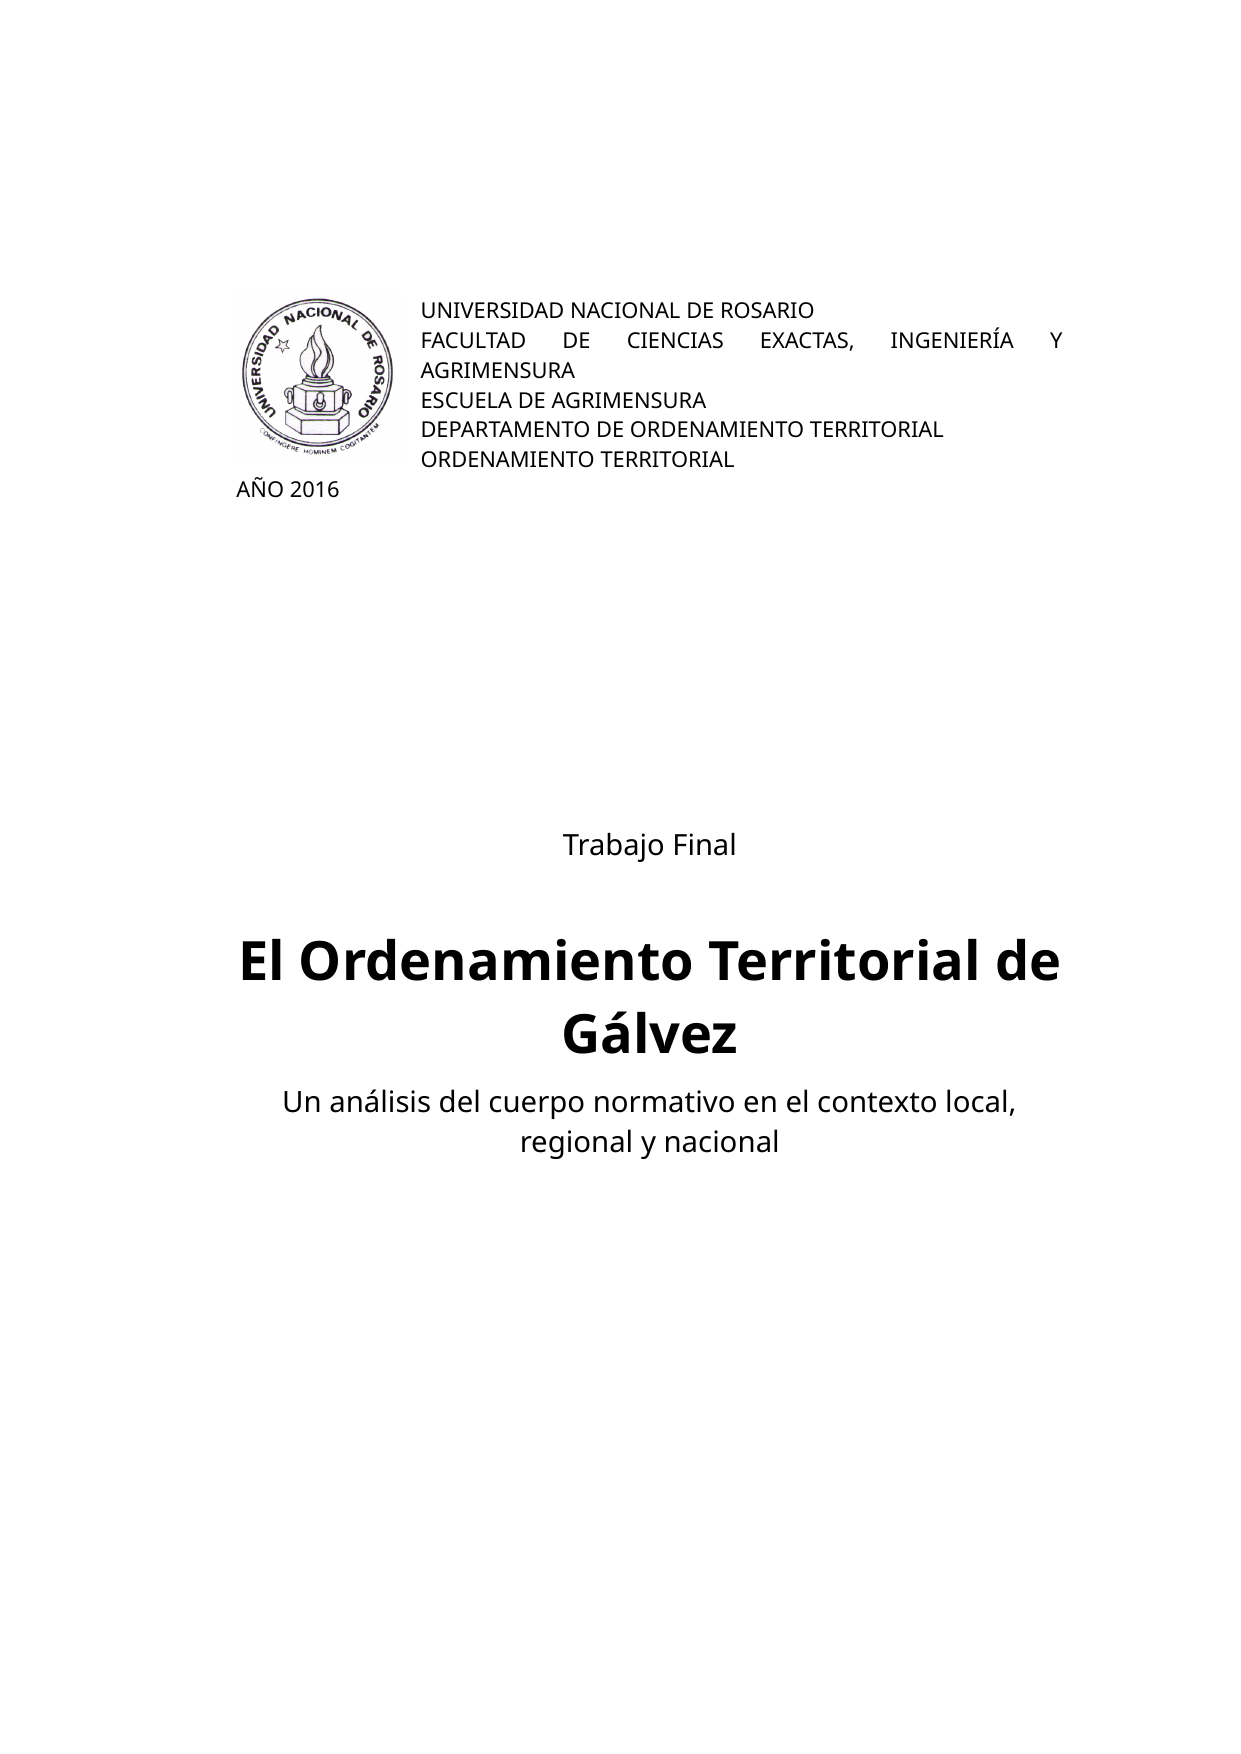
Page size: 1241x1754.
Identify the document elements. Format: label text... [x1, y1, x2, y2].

text ORDENAMIENTO TERRITORIAL [236, 444, 1063, 474]
text FACULTAD DE CIENCIAS EXACTAS, INGENIERÍA Y AGRIMENSURA [402, 325, 1063, 385]
text AÑO 2016 [236, 474, 1063, 504]
subtitle Un análisis del cuerpo normativo en el contexto local, regional y nacional [236, 1081, 1063, 1161]
text UNIVERSIDAD NACIONAL DE ROSARIO [402, 295, 1063, 325]
text ESCUELA DE AGRIMENSURA [402, 385, 1063, 414]
title El Ordenamiento Territorial de Gálvez [236, 922, 1063, 1069]
text DEPARTAMENTO DE ORDENAMIENTO TERRITORIAL [402, 414, 1063, 444]
text Trabajo Final [236, 825, 1063, 864]
picture [236, 290, 402, 464]
